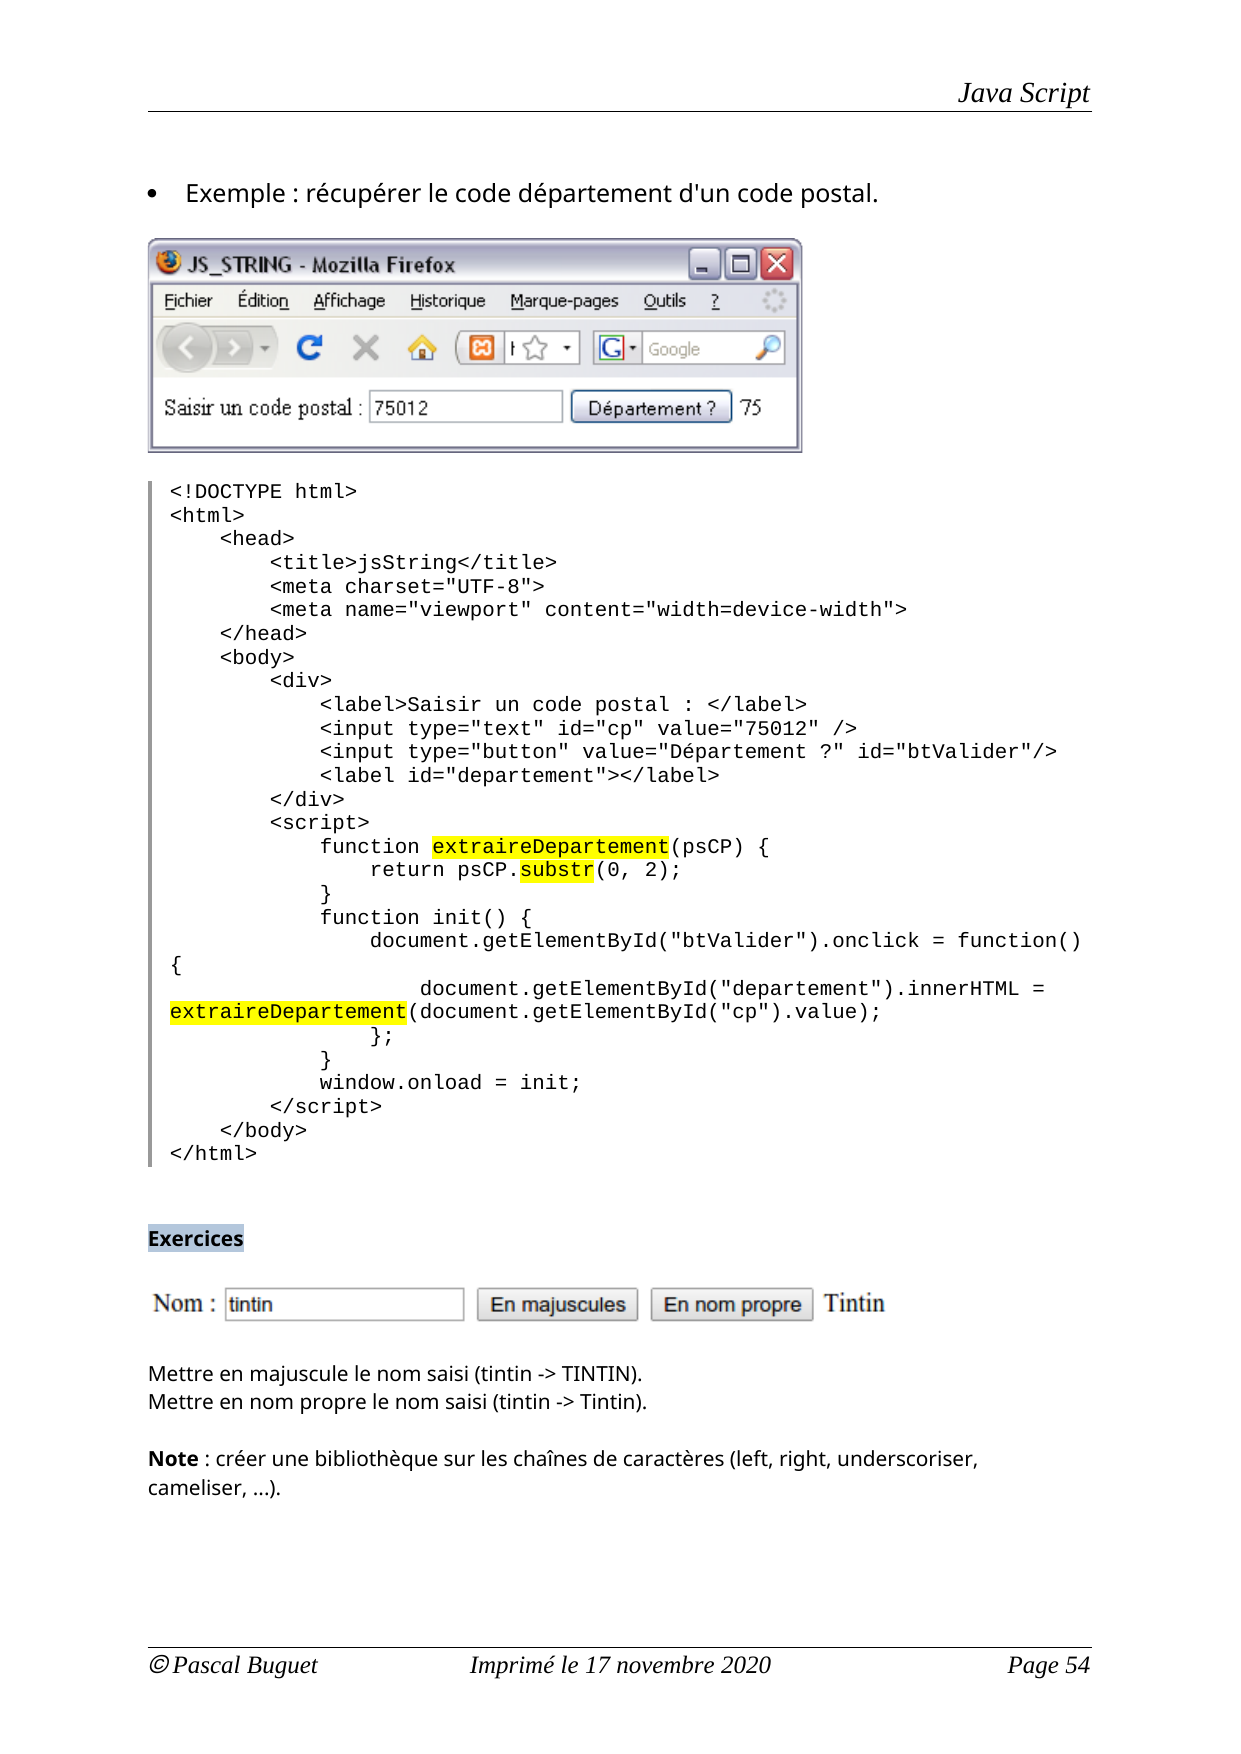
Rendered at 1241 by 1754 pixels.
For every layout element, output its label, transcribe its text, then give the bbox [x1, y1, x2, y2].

text <meta name="viewport" content="width=device-width"> [152, 599, 1092, 623]
text } [152, 1049, 1092, 1072]
text <label id="departement"></label> [152, 765, 1092, 788]
list Exemple : récupérer le code département d'un code postal. [148, 176, 1092, 210]
text <body> [152, 647, 1092, 670]
text Mettre en nom propre le nom saisi (tintin -> Tintin). [148, 1387, 1092, 1416]
text </div> [152, 788, 1092, 812]
text Exercices [148, 1224, 1092, 1252]
picture [147, 1280, 900, 1331]
text document.getElementById("btValider").onclick = function() { [152, 930, 1092, 978]
text </html> [152, 1143, 1092, 1167]
text Mettre en majuscule le nom saisi (tintin -> TINTIN). [148, 1359, 1092, 1387]
text </head> [152, 623, 1092, 647]
text <head> [152, 528, 1092, 552]
text <script> [152, 812, 1092, 836]
text document.getElementById("departement").innerHTML = extraireDepartement(document.getElementById("cp").value); [152, 978, 1092, 1025]
text function init() { [152, 907, 1092, 930]
text </body> [152, 1119, 1092, 1143]
text }; [152, 1025, 1092, 1049]
text <label>Saisir un code postal : </label> [152, 694, 1092, 718]
text <title>jsString</title> [152, 552, 1092, 576]
text <!DOCTYPE html> [152, 481, 1092, 505]
text window.onload = init; [152, 1072, 1092, 1096]
text <meta charset="UTF-8"> [152, 576, 1092, 599]
text <div> [152, 670, 1092, 694]
text <html> [152, 505, 1092, 528]
text <input type="button" value="Département ?" id="btValider"/> [152, 741, 1092, 765]
text Note : créer une bibliothèque sur les chaînes de caractères (left, right, underscoriser, cameliser, ...). [148, 1444, 1092, 1501]
text <input type="text" id="cp" value="75012" /> [152, 718, 1092, 741]
text </script> [152, 1096, 1092, 1119]
text return psCP.substr(0, 2); [152, 859, 1092, 883]
text } [152, 883, 1092, 907]
text function extraireDepartement(psCP) { [152, 836, 1092, 859]
picture [147, 238, 803, 453]
